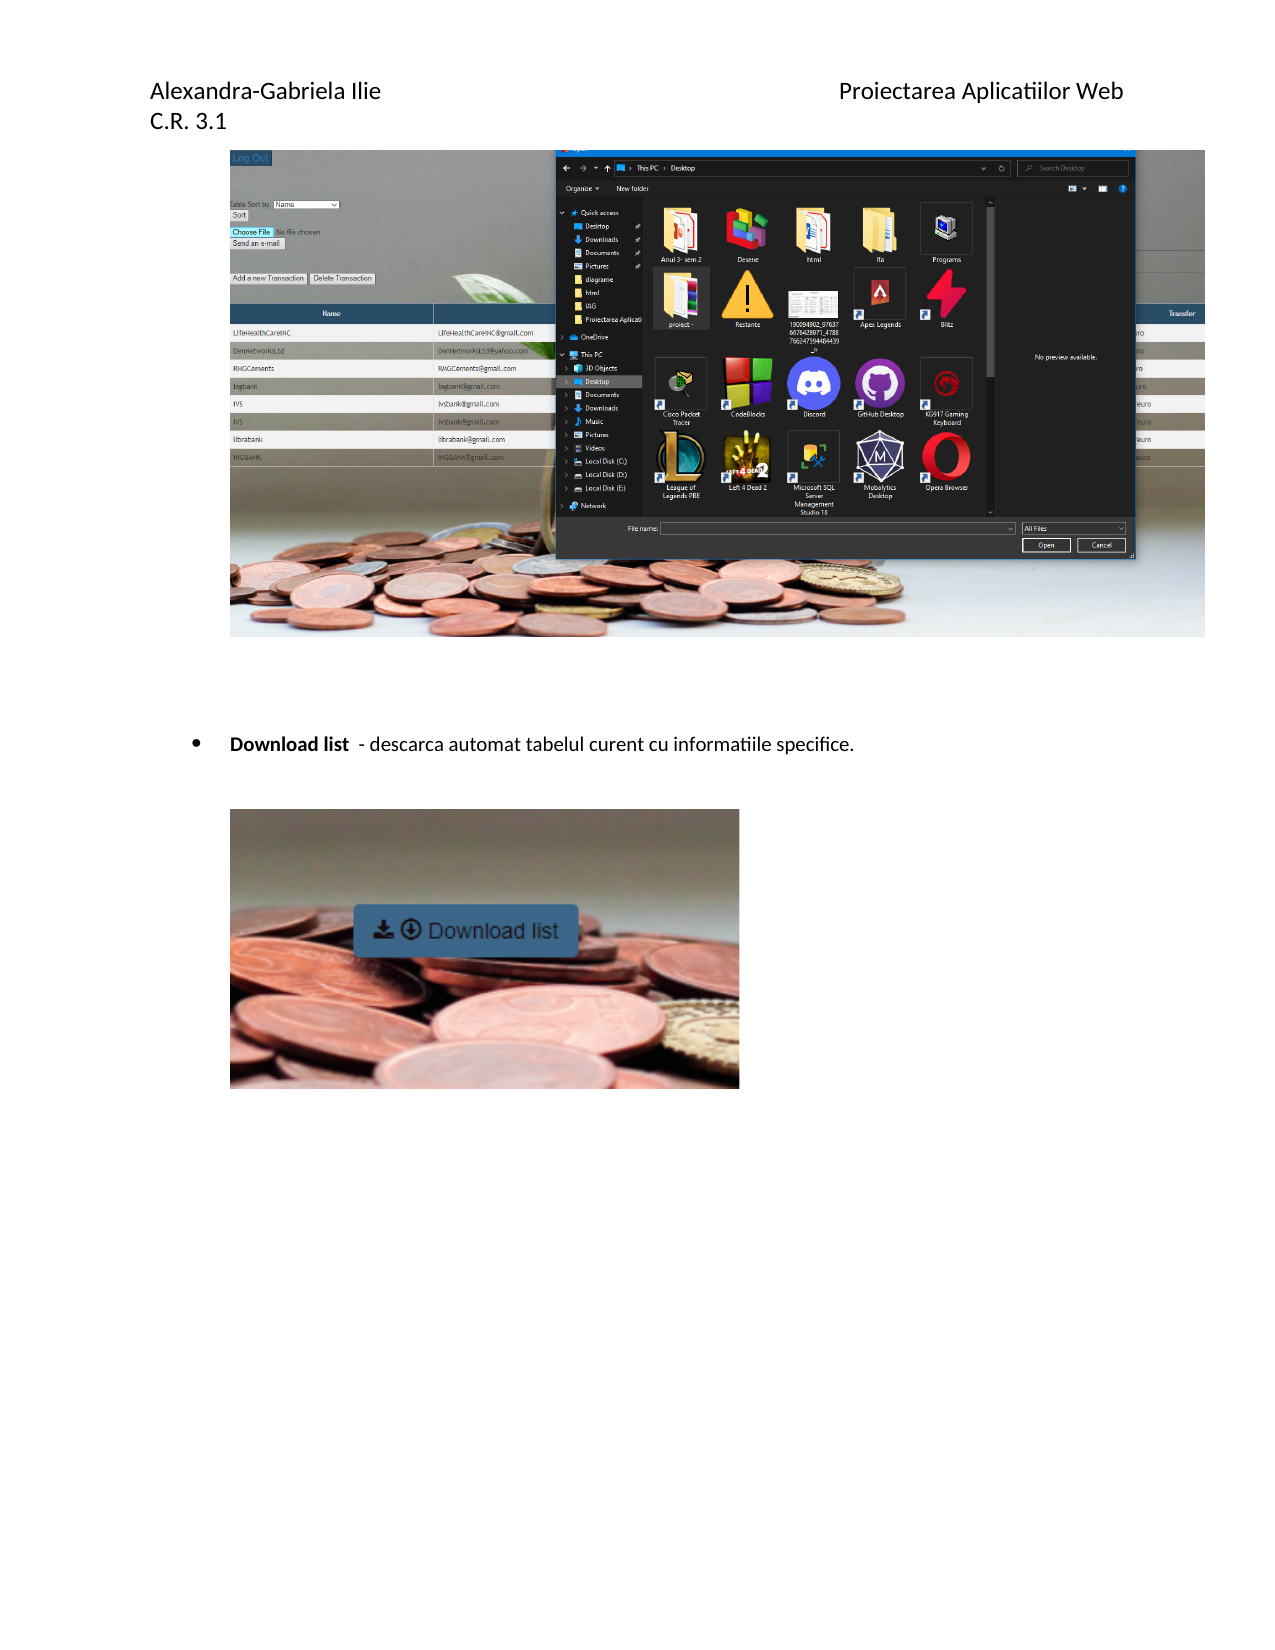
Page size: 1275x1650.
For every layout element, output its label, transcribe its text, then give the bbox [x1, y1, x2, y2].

list Download list - descarca automat tabelul curent cu informatiile specifice. [192, 731, 1125, 756]
